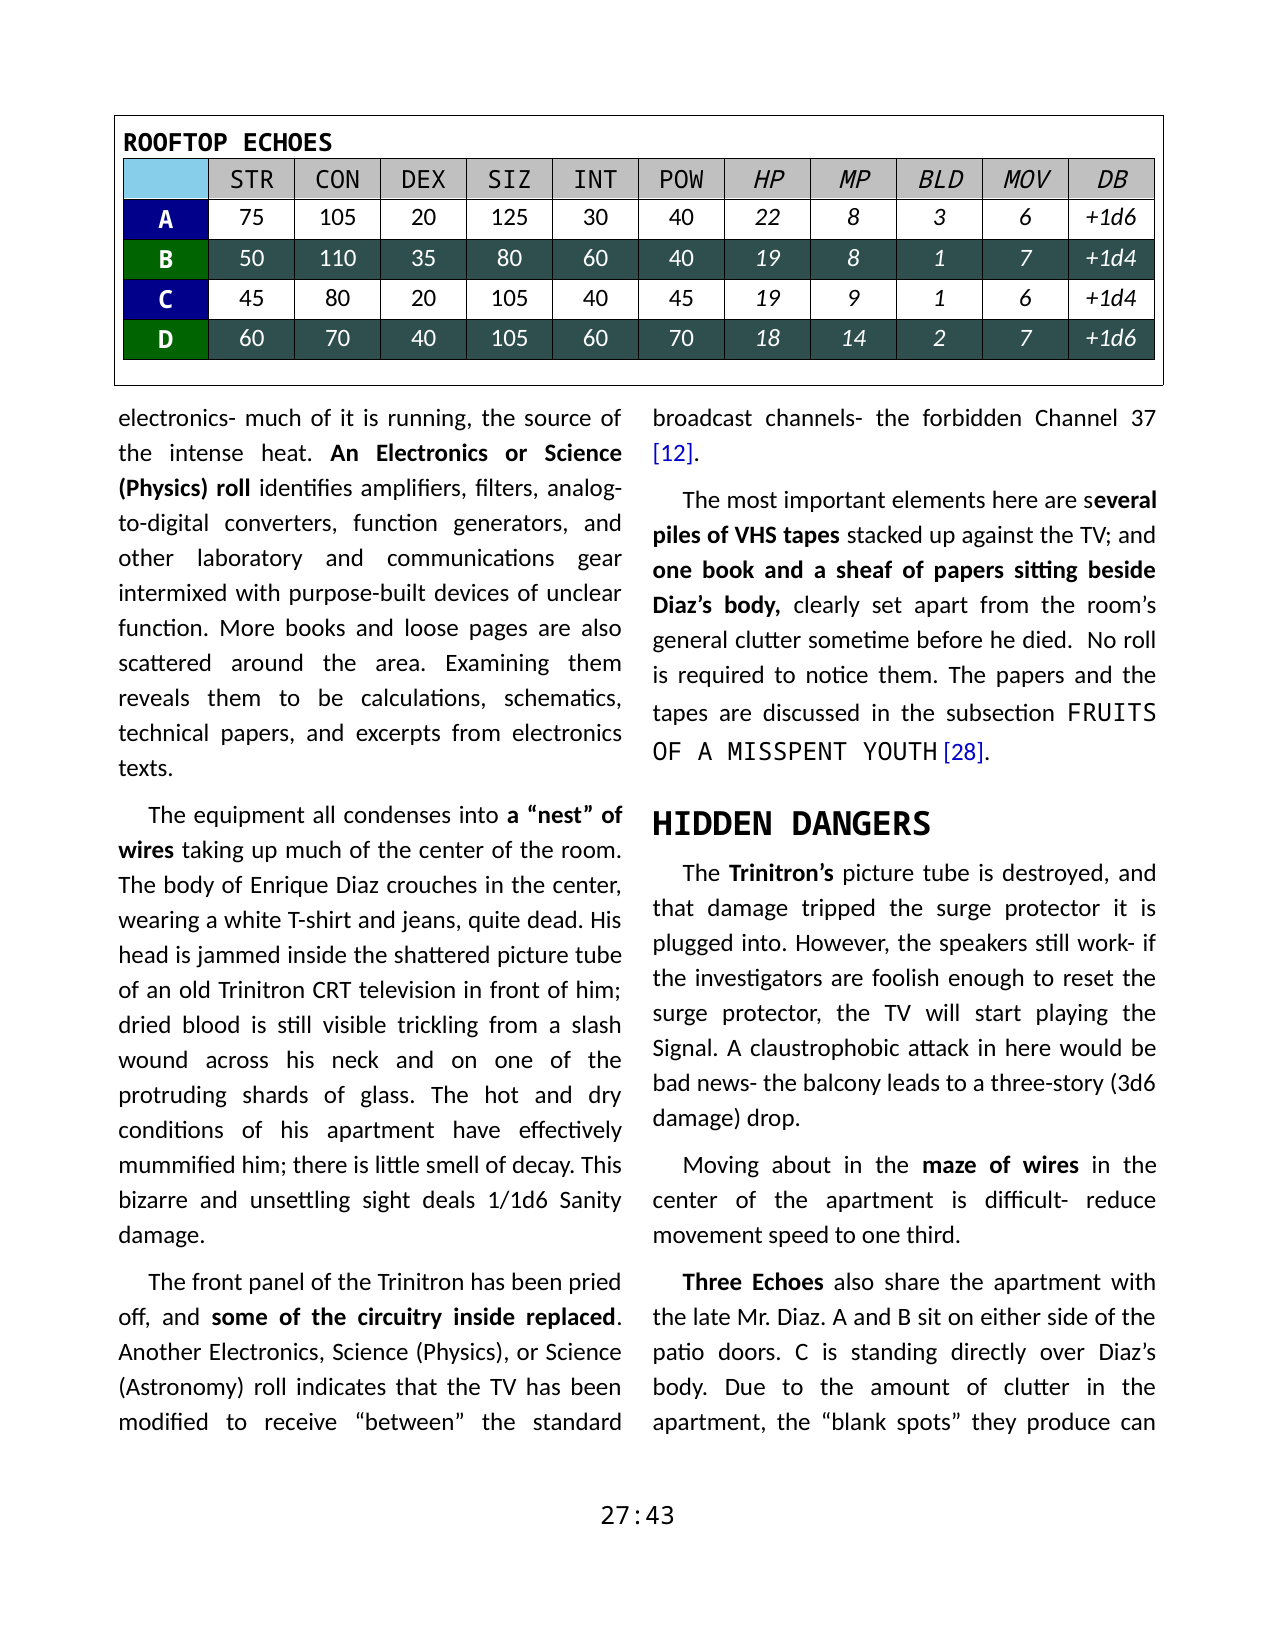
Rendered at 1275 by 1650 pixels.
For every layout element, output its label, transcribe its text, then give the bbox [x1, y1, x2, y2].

text The front panel of the Trinitron has been pried off, and some of the circuitry inside replaced. Another Electronics, Science (Physics), or Science (Astronomy) roll indicates that the TV has been modified to receive “between” the standard broadcast channels- the forbidden Channel 37 [9]. [118, 1266, 622, 1436]
table_cell 19 [725, 280, 810, 319]
table_cell 70 [295, 320, 380, 359]
table_header DB [1069, 159, 1154, 198]
text The front panel of the Trinitron has been pried off, and some of the circuitry inside replaced. Another Electronics, Science (Physics), or Science (Astronomy) roll indicates that the TV has been modified to receive “between” the standard broadcast channels- the forbidden Channel 37 [9]. [652, 386, 1157, 467]
table_cell 1 [897, 240, 982, 279]
table_header MOV [983, 159, 1068, 198]
table_cell 22 [725, 200, 810, 239]
table_cell 125 [467, 200, 552, 239]
table_header STR [209, 159, 294, 198]
table_cell 7 [983, 240, 1068, 279]
text The Trinitron’s picture tube is destroyed, and that damage tripped the surge protector it is plugged into. However, the speakers still work- if the investigators are foolish enough to reset the surge protector, the TV will start playing the Signal. A claustrophobic attack in here would be bad news- the balcony leads to a three-story (3d6 damage) drop. [652, 857, 1157, 1132]
table_cell 20 [381, 280, 466, 319]
table_cell 40 [553, 280, 638, 319]
table_cell 40 [639, 240, 724, 279]
table_cell 6 [983, 200, 1068, 239]
table_cell 6 [983, 280, 1068, 319]
table_cell 45 [639, 280, 724, 319]
text electronics- much of it is running, the source of the intense heat. An Electronics or Science (Physics) roll identifies amplifiers, filters, analog-to-digital converters, function generators, and other laboratory and communications gear intermixed with purpose-built devices of unclear function. More books and loose pages are also scattered around the area. Examining them reveals them to be calculations, schematics, technical papers, and excerpts from electronics texts. [118, 386, 622, 782]
table_cell D [124, 320, 208, 359]
table_cell 105 [467, 280, 552, 319]
table_cell 35 [381, 240, 466, 279]
table_cell 105 [295, 200, 380, 239]
table_cell 8 [811, 240, 896, 279]
table_cell A [124, 200, 208, 239]
subtitle HIDDEN DANGERS [652, 800, 1157, 845]
table_header DEX [381, 159, 466, 198]
text Three Echoes also share the apartment with the late Mr. Diaz. A and B sit on either side of the patio doors. C is standing directly over Diaz’s body. Due to the amount of clutter in the apartment, the “blank spots” they produce can [652, 1266, 1157, 1436]
table_cell 7 [983, 320, 1068, 359]
table_header MP [811, 159, 896, 198]
table_cell +1d6 [1069, 200, 1154, 239]
table_cell 3 [897, 200, 982, 239]
table_cell 8 [811, 200, 896, 239]
table_cell 40 [381, 320, 466, 359]
table_cell C [124, 280, 208, 319]
table_cell 18 [725, 320, 810, 359]
table_cell 105 [467, 320, 552, 359]
table_cell 45 [209, 280, 294, 319]
table_cell 60 [553, 320, 638, 359]
table_cell 30 [553, 200, 638, 239]
table_header POW [639, 159, 724, 198]
table_cell 60 [553, 240, 638, 279]
table_cell +1d6 [1069, 320, 1154, 359]
table_cell 20 [381, 200, 466, 239]
table_header [124, 159, 208, 198]
table_cell 60 [209, 320, 294, 359]
table_cell 9 [811, 280, 896, 319]
table_cell 75 [209, 200, 294, 239]
table_cell 110 [295, 240, 380, 279]
table_header HP [725, 159, 810, 198]
table_cell 40 [639, 200, 724, 239]
table_cell B [124, 240, 208, 279]
table_cell 1 [897, 280, 982, 319]
table_header INT [553, 159, 638, 198]
text The equipment all condenses into a “nest” of wires taking up much of the center of the room. The body of Enrique Diaz crouches in the center, wearing a white T-shirt and jeans, quite dead. His head is jammed inside the shattered picture tube of an old Trinitron CRT television in front of him; dried blood is still visible trickling from a slash wound across his neck and on one of the protruding shards of glass. The hot and dry conditions of his apartment have effectively mummified him; there is little smell of decay. This bizarre and unsettling sight deals 1/1d6 Sanity damage. [118, 799, 622, 1249]
text The most important elements here are several piles of VHS tapes stacked up against the TV; and one book and a sheaf of papers sitting beside Diaz’s body, clearly set apart from the room’s general clutter sometime before he died. No roll is required to notice them. The papers and the tapes are discussed in the subsection FRUITS OF A MISSPENT YOUTH [24]. [652, 484, 1157, 768]
table_cell 50 [209, 240, 294, 279]
table_cell 19 [725, 240, 810, 279]
table_cell 80 [295, 280, 380, 319]
table_header BLD [897, 159, 982, 198]
table_cell 2 [897, 320, 982, 359]
text ROOFTOP ECHOES [123, 124, 1154, 158]
text Moving about in the maze of wires in the center of the apartment is difficult- reduce movement speed to one third. [652, 1149, 1157, 1249]
table_cell +1d4 [1069, 280, 1154, 319]
table_cell 80 [467, 240, 552, 279]
table_header CON [295, 159, 380, 198]
table_cell 14 [811, 320, 896, 359]
table_cell +1d4 [1069, 240, 1154, 279]
table_cell 70 [639, 320, 724, 359]
table_header SIZ [467, 159, 552, 198]
